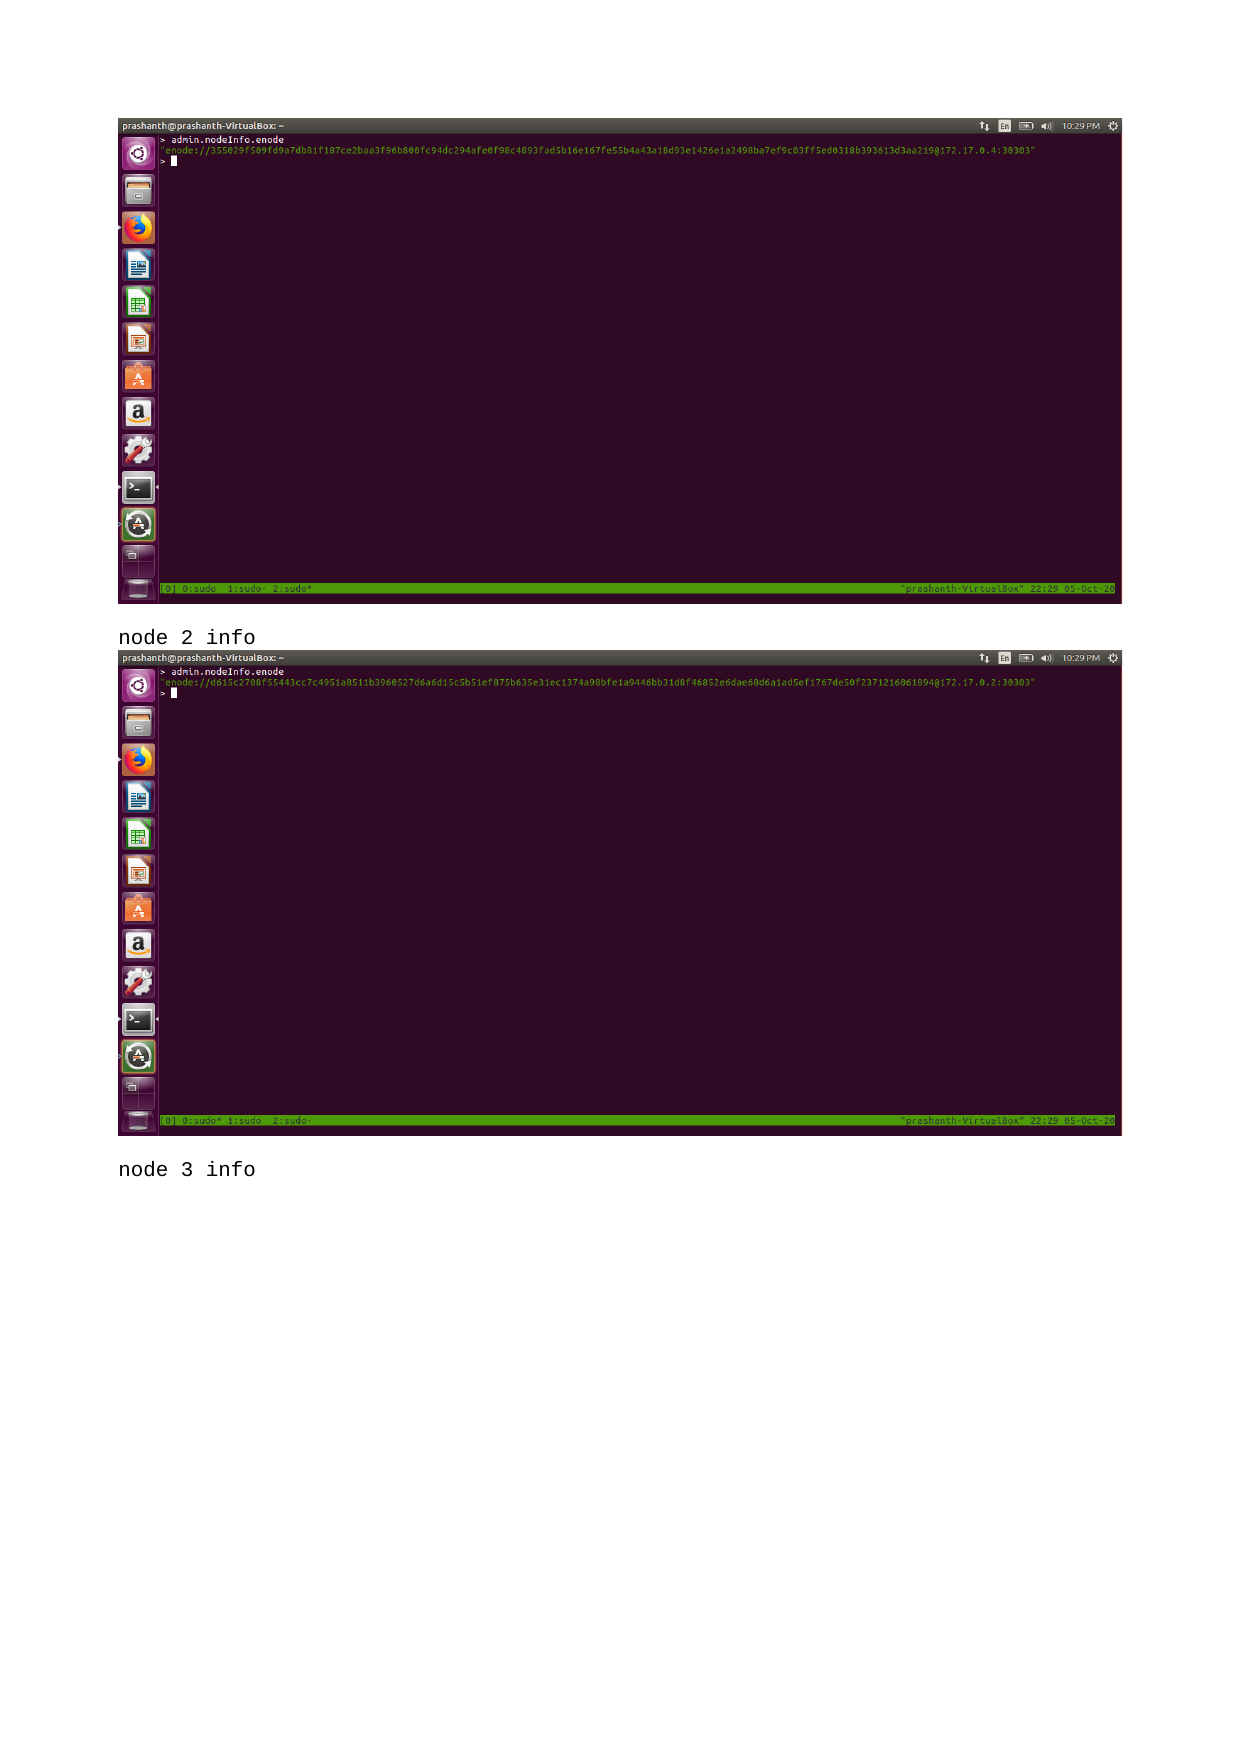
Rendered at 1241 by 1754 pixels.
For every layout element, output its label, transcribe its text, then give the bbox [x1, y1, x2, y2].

picture [118, 650, 1123, 1136]
text node 3 info [118, 1159, 1122, 1183]
picture [118, 118, 1123, 604]
text node 2 info [118, 627, 1122, 650]
